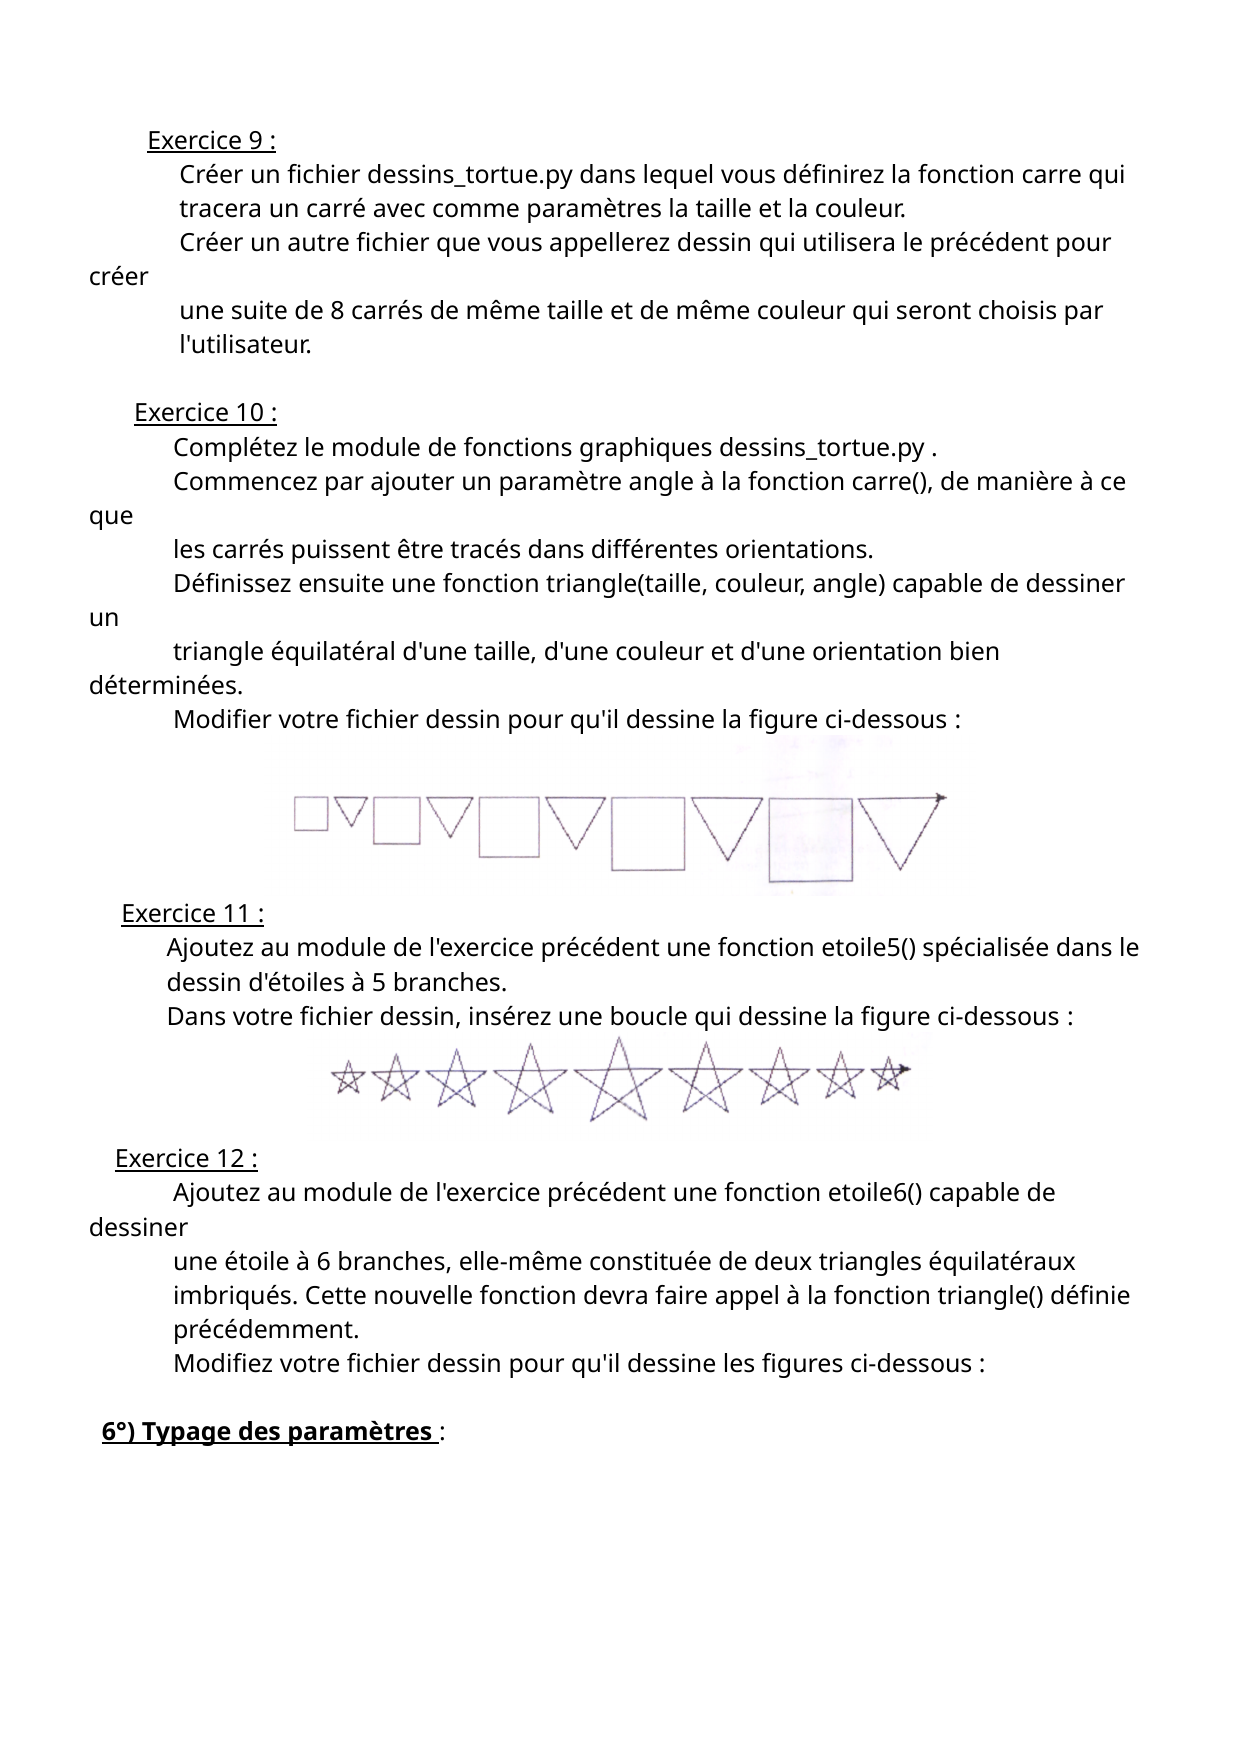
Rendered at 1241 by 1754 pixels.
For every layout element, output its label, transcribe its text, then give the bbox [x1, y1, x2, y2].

text les carrés puissent être tracés dans différentes orientations. [88, 531, 1152, 565]
text Dans votre fichier dessin, insérez une boucle qui dessine la figure ci-dessous : [88, 998, 1152, 1032]
text Exercice 12 : [88, 1032, 1152, 1175]
text Commencez par ajouter un paramètre angle à la fonction carre(), de manière à ce que [88, 463, 1152, 531]
text 6°) Typage des paramètres : [88, 1413, 1152, 1448]
text une suite de 8 carrés de même taille et de même couleur qui seront choisis par [88, 293, 1152, 327]
text dessin d'étoiles à 5 branches. [88, 964, 1152, 998]
text Définissez ensuite une fonction triangle(taille, couleur, angle) capable de dessiner un [88, 565, 1152, 633]
text triangle équilatéral d'une taille, d'une couleur et d'une orientation bien déterminées. [88, 633, 1152, 702]
text imbriqués. Cette nouvelle fonction devra faire appel à la fonction triangle() définie [88, 1277, 1152, 1311]
text l'utilisateur. [88, 327, 1152, 361]
picture [264, 735, 977, 896]
text Ajoutez au module de l'exercice précédent une fonction etoile6() capable de dessiner [88, 1175, 1152, 1243]
text Modifier votre fichier dessin pour qu'il dessine la figure ci-dessous : [88, 702, 1152, 736]
text Modifiez votre fichier dessin pour qu'il dessine les figures ci-dessous : [88, 1345, 1152, 1379]
text Ajoutez au module de l'exercice précédent une fonction etoile5() spécialisée dans le [88, 930, 1152, 964]
text Exercice 9 : [88, 123, 1152, 157]
text Créer un fichier dessins_tortue.py dans lequel vous définirez la fonction carre qui [88, 157, 1152, 191]
text Complétez le module de fonctions graphiques dessins_tortue.py . [88, 429, 1152, 463]
text une étoile à 6 branches, elle-même constituée de deux triangles équilatéraux [88, 1243, 1152, 1277]
text Exercice 10 : [88, 395, 1152, 429]
text tracera un carré avec comme paramètres la taille et la couleur. [88, 191, 1152, 225]
text précédemment. [88, 1311, 1152, 1345]
text Créer un autre fichier que vous appellerez dessin qui utilisera le précédent pour créer [88, 225, 1152, 293]
picture [307, 1032, 934, 1141]
text Exercice 11 : [88, 736, 1152, 930]
